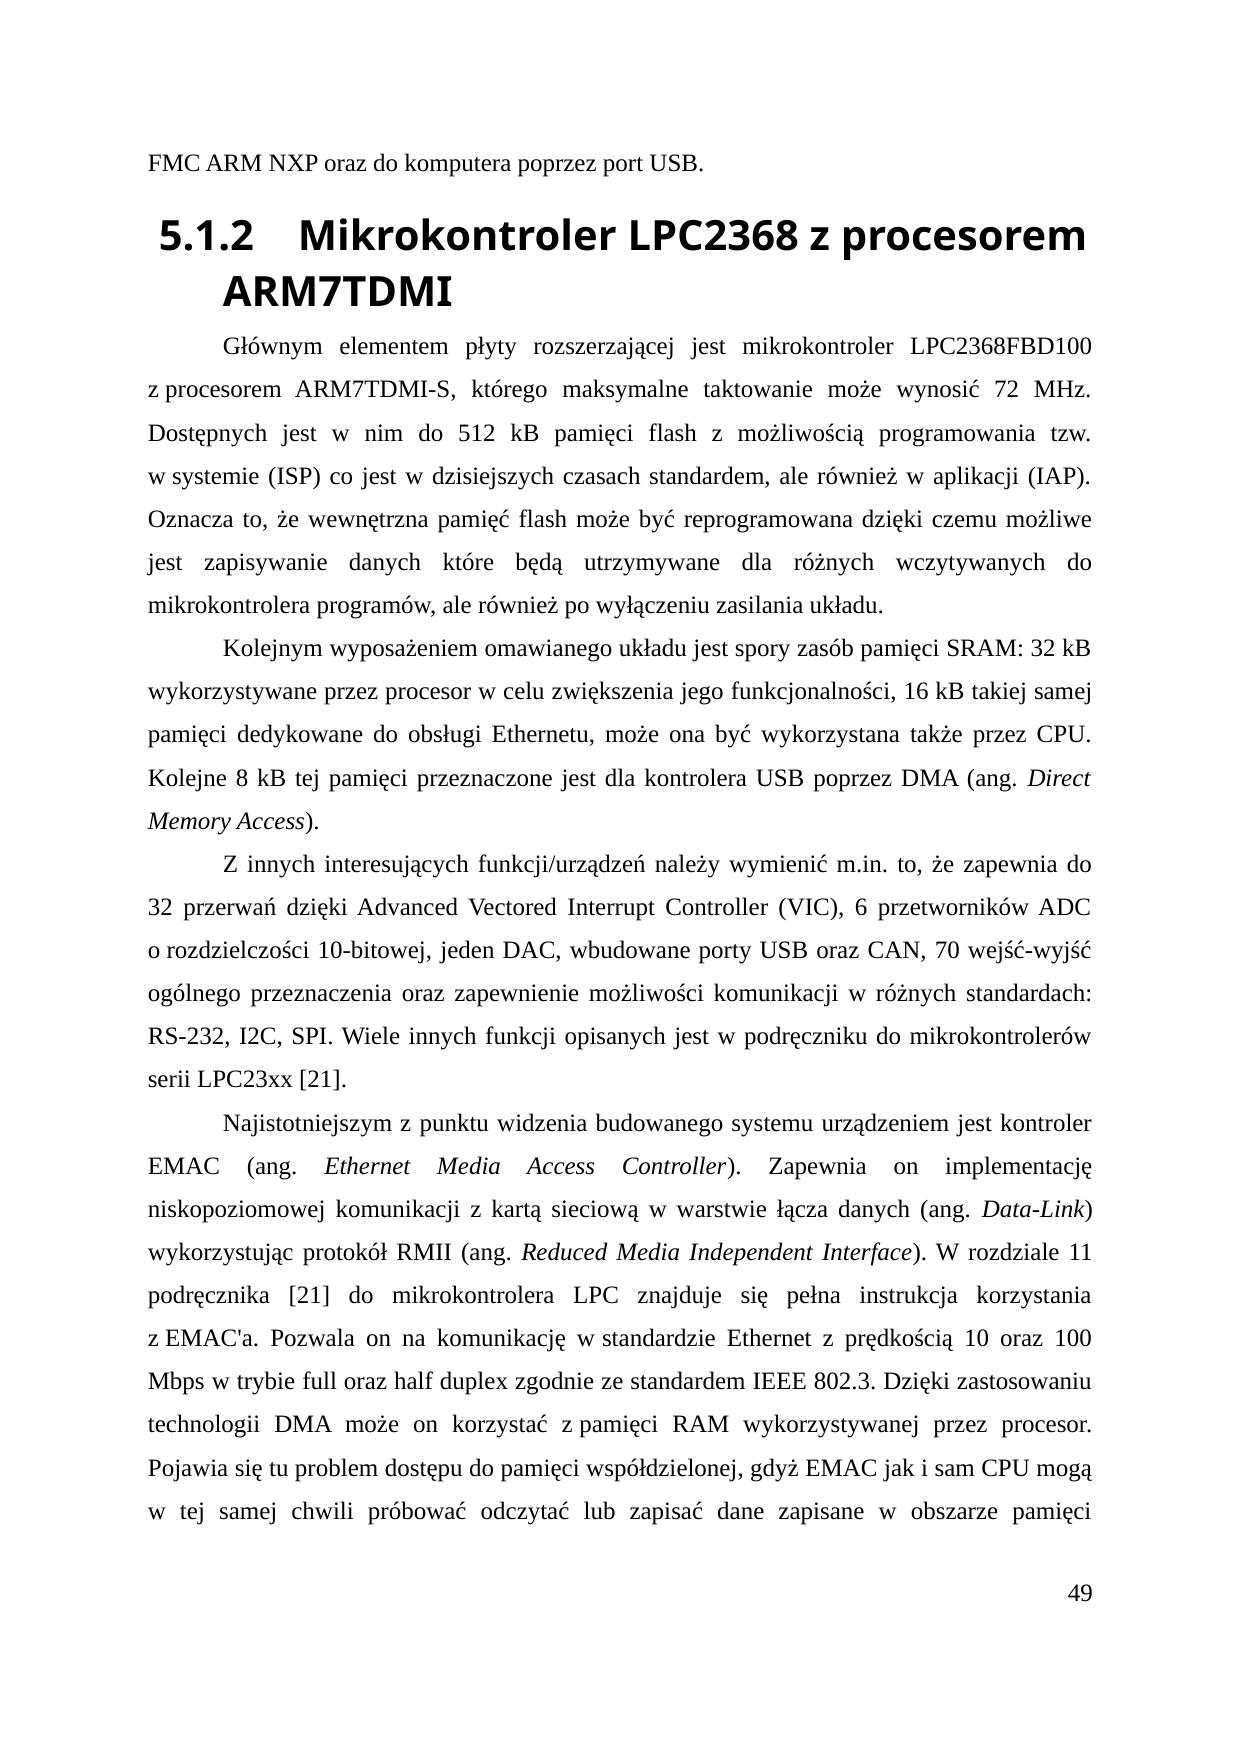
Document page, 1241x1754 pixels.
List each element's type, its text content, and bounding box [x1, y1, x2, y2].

subtitle Mikrokontroler LPC2368 z procesorem ARM7TDMI [148, 205, 1093, 319]
text Najistotniejszym z punktu widzenia budowanego systemu urządzeniem jest kontroler EMAC (ang. Ethernet Media Access Controller). Zapewnia on implementację niskopoziomowej komunikacji z kartą sieciową w warstwie łącza danych (ang. Data-Link) wykorzystując protokół RMII (ang. Reduced Media Independent Interface). W rozdziale 11 podręcznika [21] do mikrokontrolera LPC znajduje się pełna instrukcja korzystania z EMAC'a. Pozwala on na komunikację w standardzie Ethernet z prędkością 10 oraz 100 Mbps w trybie full oraz half duplex zgodnie ze standardem IEEE 802.3. Dzięki zastosowaniu technologii DMA może on korzystać z pamięci RAM wykorzystywanej przez procesor. Pojawia się tu problem dostępu do pamięci współdzielonej, gdyż EMAC jak i sam CPU mogą w tej samej chwili próbować odczytać lub zapisać dane zapisane w obszarze pamięci [148, 1108, 1093, 1524]
text FMC ARM NXP oraz do komputera poprzez port USB. [148, 148, 1093, 176]
text Z innych interesujących funkcji/urządzeń należy wymienić m.in. to, że zapewnia do 32 przerwań dzięki Advanced Vectored Interrupt Controller (VIC), 6 przetworników ADC o rozdzielczości 10-bitowej, jeden DAC, wbudowane porty USB oraz CAN, 70 wejść-wyjść ogólnego przeznaczenia oraz zapewnienie możliwości komunikacji w różnych standardach: RS-232, I2C, SPI. Wiele innych funkcji opisanych jest w podręczniku do mikrokontrolerów serii LPC23xx [21]. [148, 849, 1093, 1093]
text Kolejnym wyposażeniem omawianego układu jest spory zasób pamięci SRAM: 32 kB wykorzystywane przez procesor w celu zwiększenia jego funkcjonalności, 16 kB takiej samej pamięci dedykowane do obsługi Ethernetu, może ona być wykorzystana także przez CPU. Kolejne 8 kB tej pamięci przeznaczone jest dla kontrolera USB poprzez DMA (ang. Direct Memory Access). [148, 633, 1093, 834]
text Głównym elementem płyty rozszerzającej jest mikrokontroler LPC2368FBD100 z procesorem ARM7TDMI-S, którego maksymalne taktowanie może wynosić 72 MHz. Dostępnych jest w nim do 512 kB pamięci flash z możliwością programowania tzw. w systemie (ISP) co jest w dzisiejszych czasach standardem, ale również w aplikacji (IAP). Oznacza to, że wewnętrzna pamięć flash może być reprogramowana dzięki czemu możliwe jest zapisywanie danych które będą utrzymywane dla różnych wczytywanych do mikrokontrolera programów, ale również po wyłączeniu zasilania układu. [148, 331, 1093, 619]
